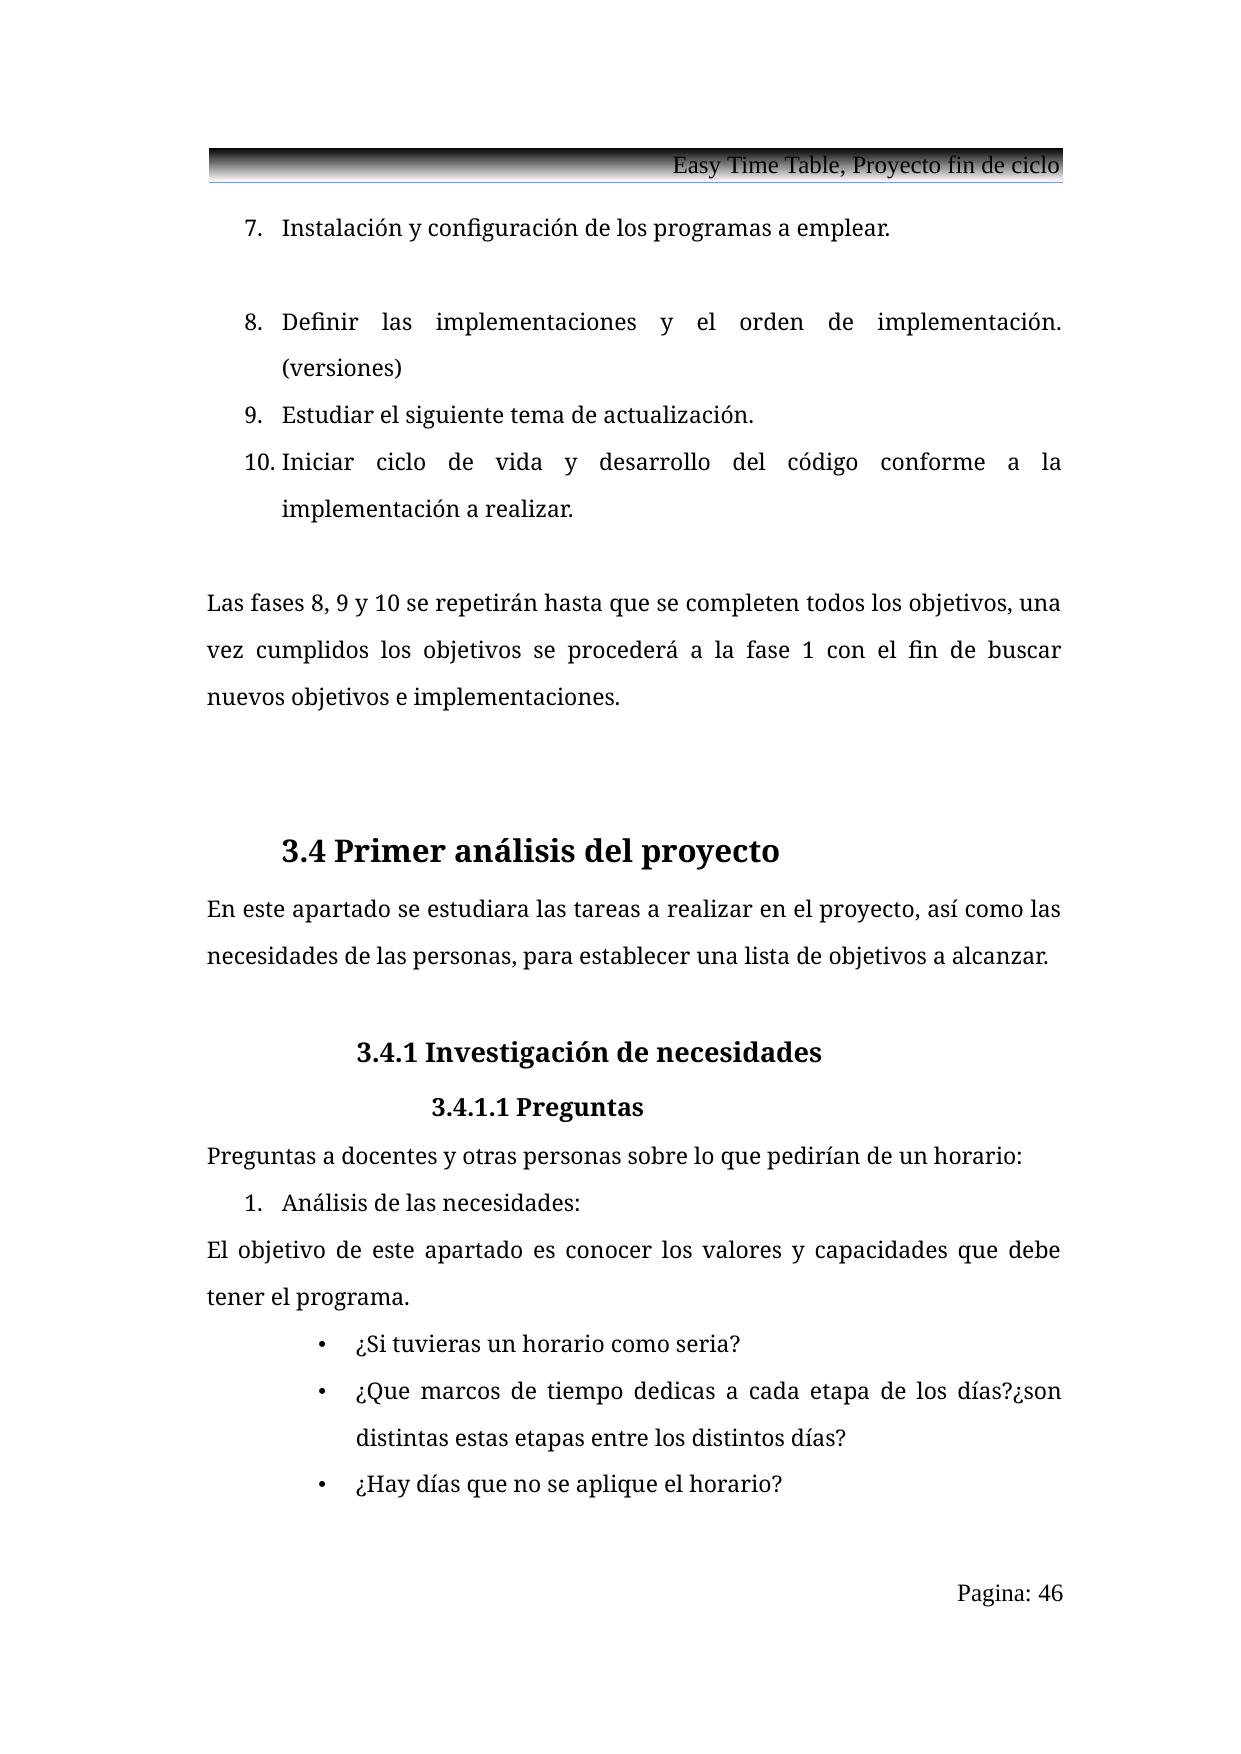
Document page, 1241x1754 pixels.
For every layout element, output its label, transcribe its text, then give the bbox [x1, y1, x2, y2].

text 3.4.1 Investigación de necesidades [207, 1034, 1063, 1071]
text 3.4 Primer análisis del proyecto [207, 829, 1063, 872]
list Instalación y configuración de los programas a emplear. [244, 212, 1063, 243]
list Análisis de las necesidades: [244, 1187, 1063, 1218]
list Iniciar ciclo de vida y desarrollo del código conforme a la implementación a realizar. [244, 446, 1063, 524]
text Las fases 8, 9 y 10 se repetirán hasta que se completen todos los objetivos, una vez cumplidos los objetivos se procederá a la fase 1 con el fin de buscar nuevos objetivos e implementaciones. [207, 587, 1063, 712]
list Definir las implementaciones y el orden de implementación. (versiones) [244, 306, 1063, 384]
text En este apartado se estudiara las tareas a realizar en el proyecto, así como las necesidades de las personas, para establecer una lista de objetivos a alcanzar. [207, 893, 1063, 971]
text 3.4.1.1 Preguntas [207, 1089, 1063, 1123]
text Preguntas a docentes y otras personas sobre lo que pedirían de un horario: [207, 1140, 1063, 1172]
text El objetivo de este apartado es conocer los valores y capacidades que debe tener el programa. [207, 1234, 1063, 1312]
list ¿Hay días que no se aplique el horario? [318, 1468, 1063, 1500]
list ¿Si tuvieras un horario como seria? [318, 1328, 1063, 1359]
list ¿Que marcos de tiempo dedicas a cada etapa de los días?¿son distintas estas etapas entre los distintos días? [318, 1375, 1063, 1453]
list Estudiar el siguiente tema de actualización. [244, 399, 1063, 431]
